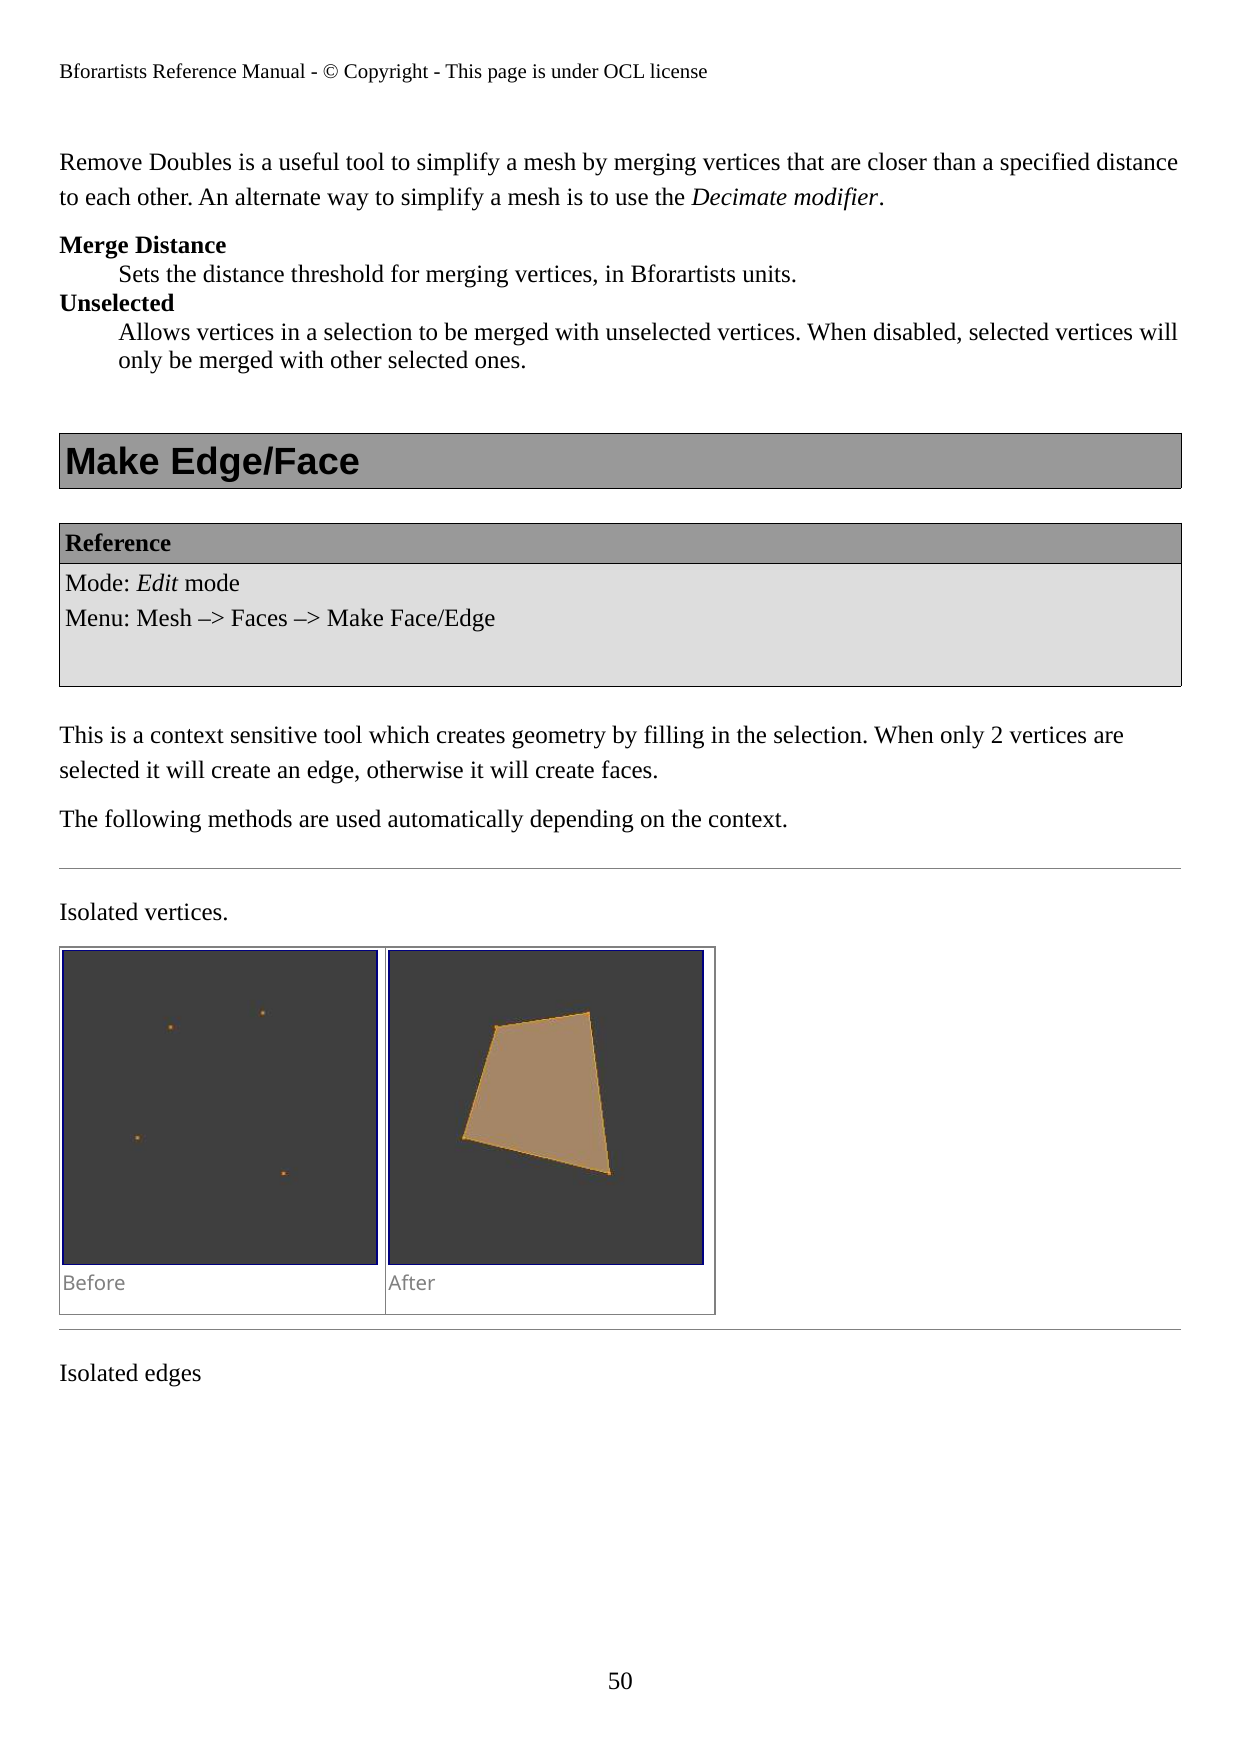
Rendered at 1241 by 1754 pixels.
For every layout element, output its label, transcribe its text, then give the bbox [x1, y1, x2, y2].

table_header Reference [60, 524, 1181, 563]
text Isolated edges [59, 1358, 1181, 1387]
subtitle Unselected [59, 288, 1181, 317]
table_header After [386, 948, 714, 1314]
list Allows vertices in a selection to be merged with unselected vertices. When disabled, selected vertices will only be merged with other selected ones. [118, 317, 1181, 374]
table_header Before [60, 948, 385, 1314]
list Sets the distance threshold for merging vertices, in Bforartists units. [118, 259, 1181, 288]
subtitle Merge Distance [59, 231, 1181, 259]
text Isolated vertices. [59, 897, 1181, 926]
text Remove Doubles is a useful tool to simplify a mesh by merging vertices that are closer than a specified distance to each other. An alternate way to simplify a mesh is to use the Decimate modifier. [59, 147, 1181, 210]
text This is a context sensitive tool which creates geometry by filling in the selection. When only 2 vertices are selected it will create an edge, otherwise it will create faces. [59, 720, 1181, 783]
table_cell Mode: Edit mode Menu: Mesh –> Faces –> Make Face/Edge [60, 564, 1181, 686]
picture [64, 951, 376, 1264]
table_header Make Edge/Face [60, 434, 1181, 488]
picture [390, 951, 702, 1264]
text The following methods are used automatically depending on the context. [59, 804, 1181, 833]
